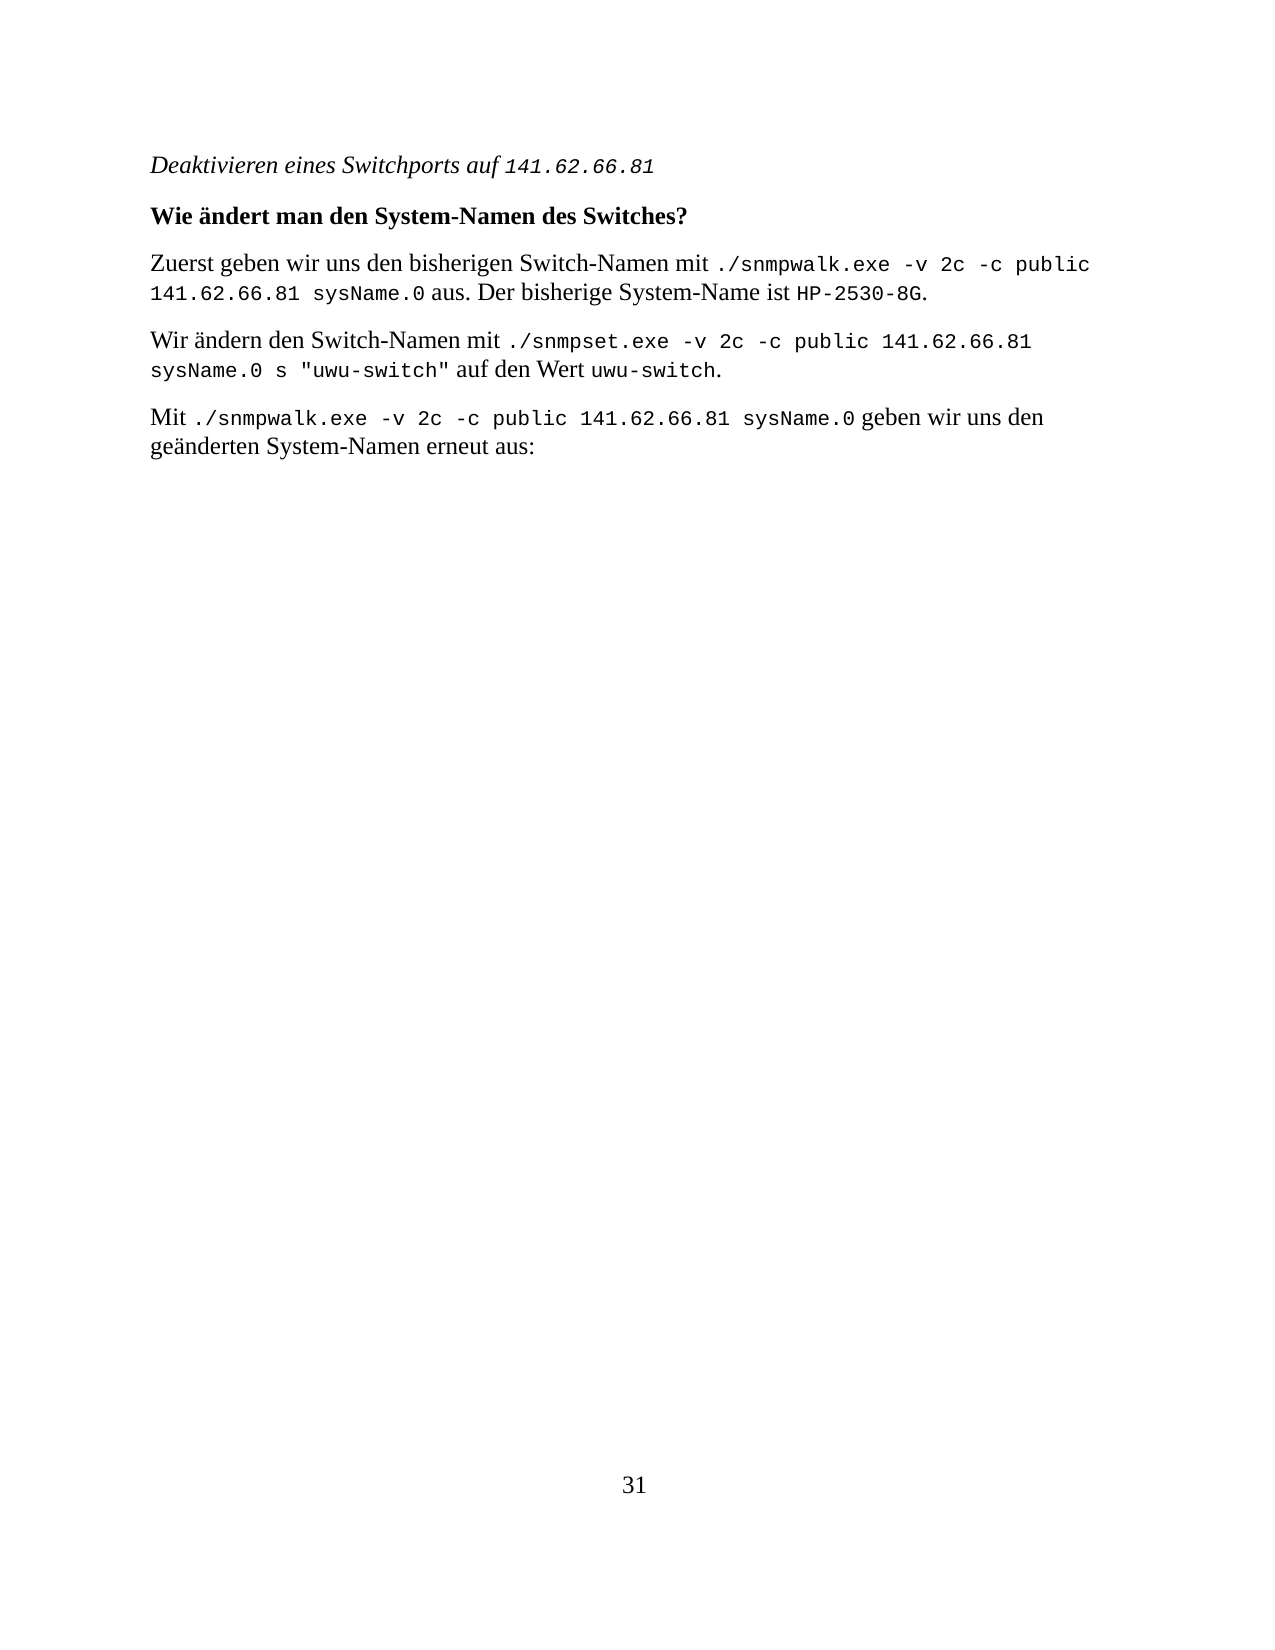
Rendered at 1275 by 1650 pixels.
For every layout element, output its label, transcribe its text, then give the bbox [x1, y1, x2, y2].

text Zuerst geben wir uns den bisherigen Switch-Namen mit ./snmpwalk.exe -v 2c -c public 141.62.66.81 sysName.0 aus. Der bisherige System-Name ist HP-2530-8G. [150, 248, 1125, 307]
text Mit ./snmpwalk.exe -v 2c -c public 141.62.66.81 sysName.0 geben wir uns den geänderten System-Namen erneut aus: [150, 402, 1125, 460]
text Deaktivieren eines Switchports auf 141.62.66.81 [150, 150, 1125, 179]
text Wir ändern den Switch-Namen mit ./snmpset.exe -v 2c -c public 141.62.66.81 sysName.0 s "uwu-switch" auf den Wert uwu-switch. [150, 325, 1125, 384]
text Wie ändert man den System-Namen des Switches? [150, 201, 1125, 230]
